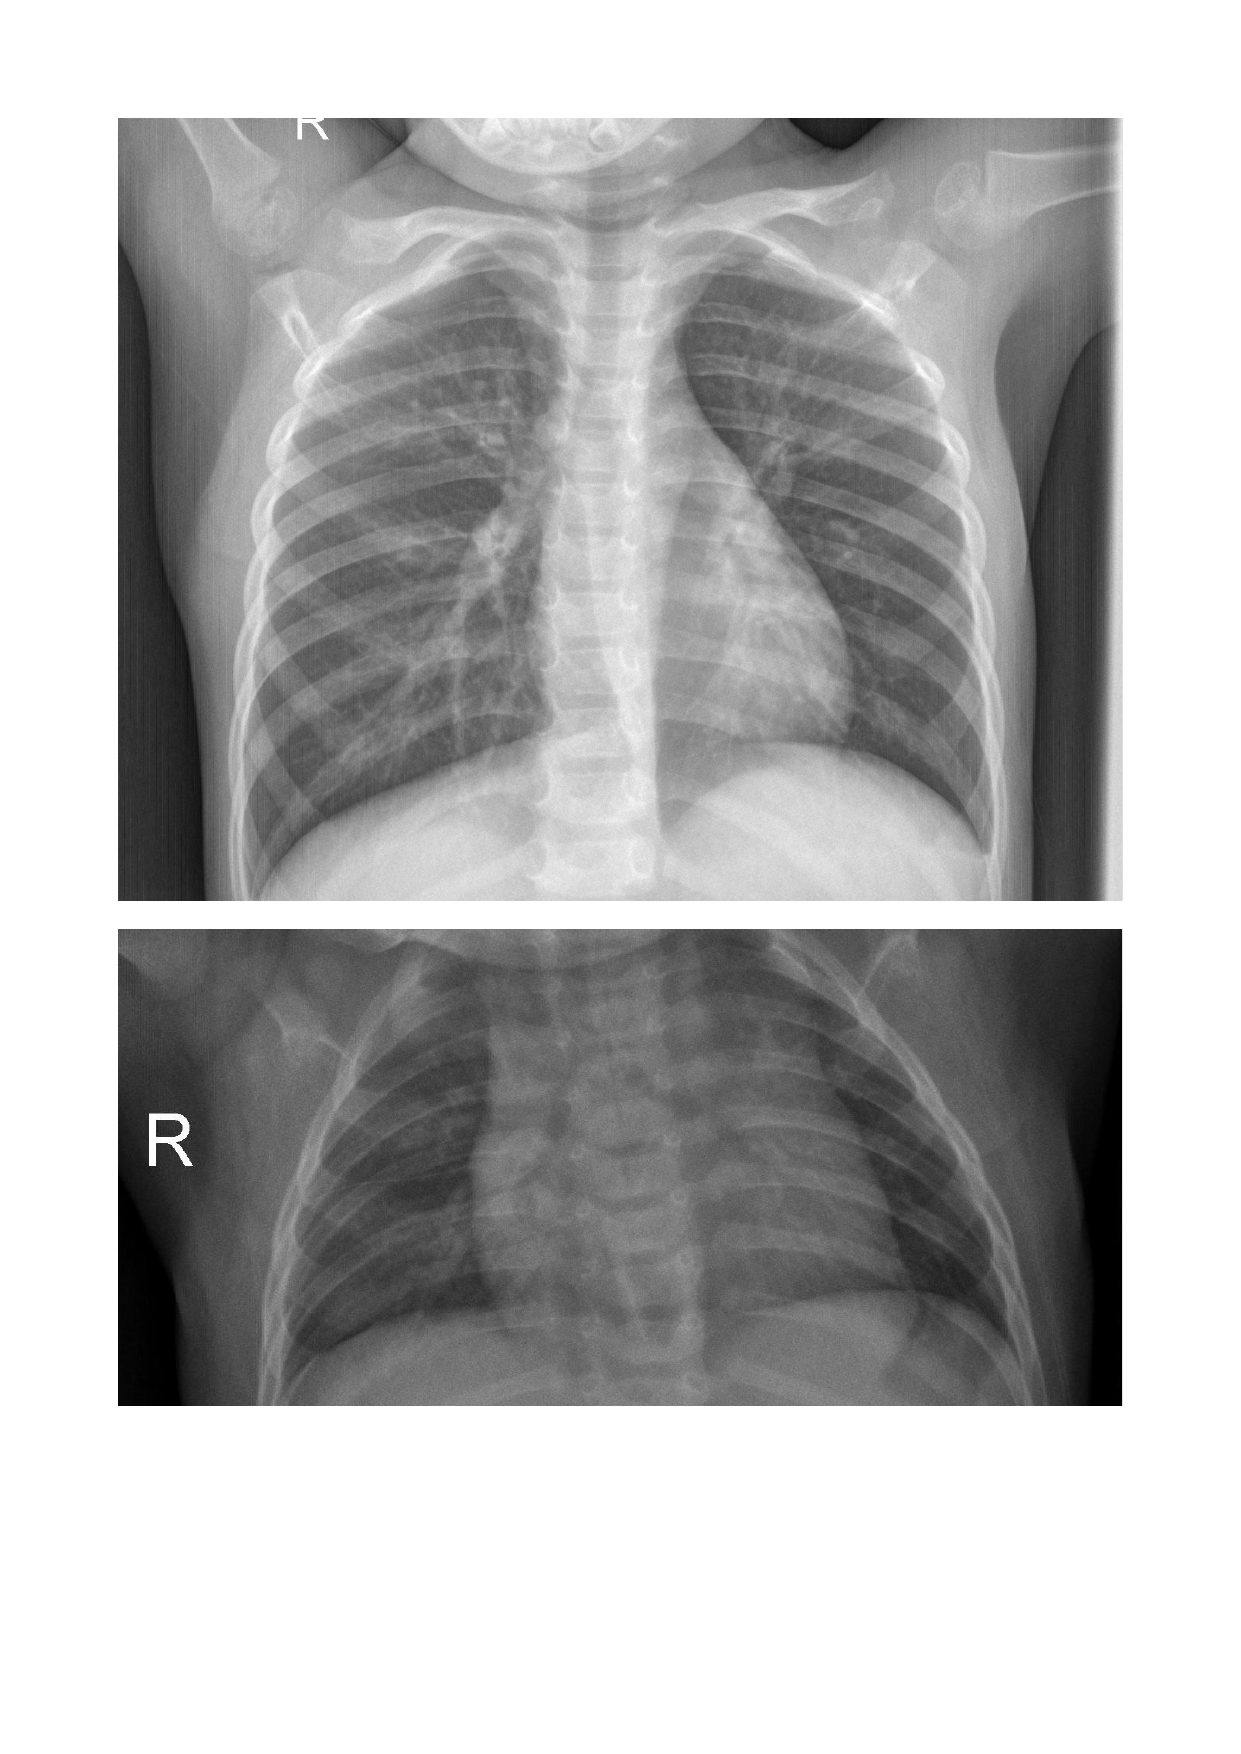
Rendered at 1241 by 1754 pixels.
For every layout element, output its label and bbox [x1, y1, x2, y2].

picture [118, 118, 1123, 901]
picture [118, 929, 1123, 1406]
